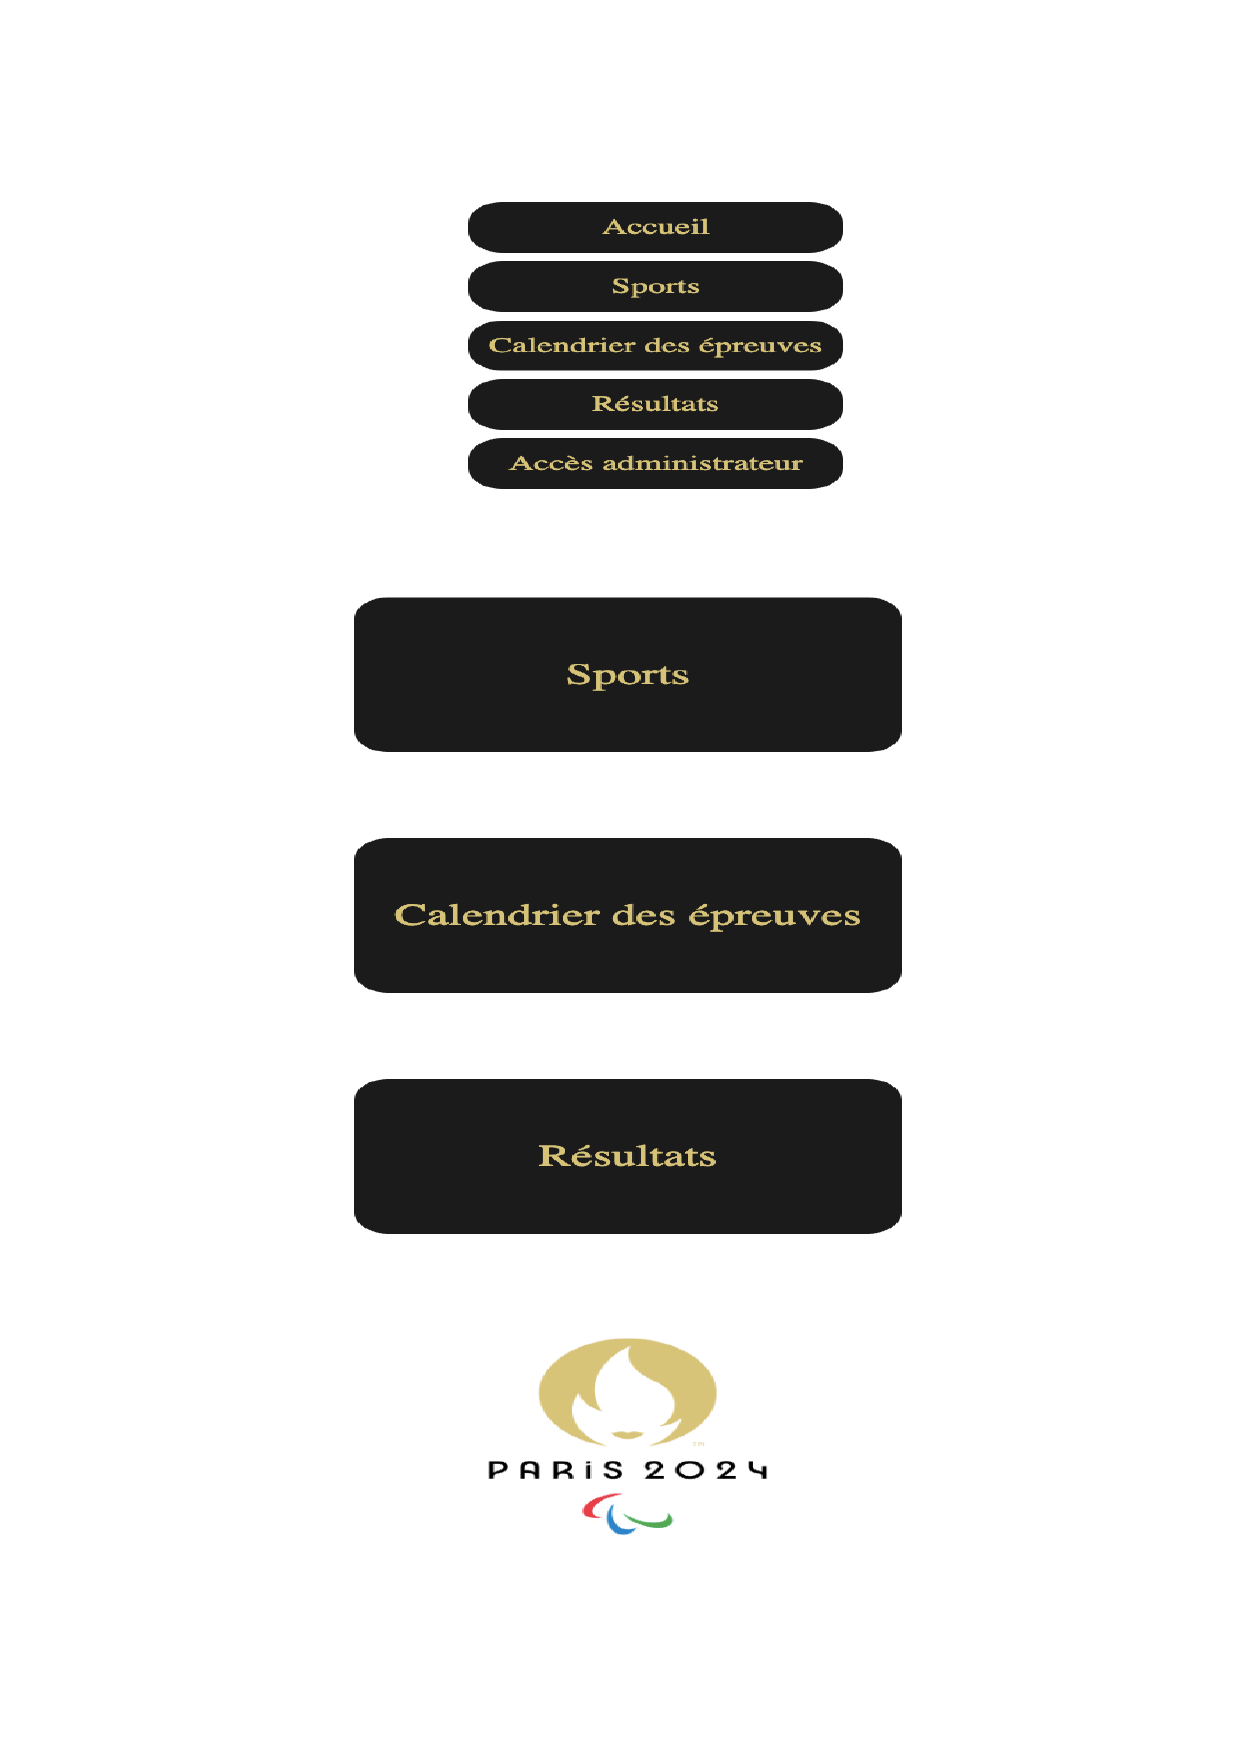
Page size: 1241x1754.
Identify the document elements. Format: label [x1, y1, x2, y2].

picture [281, 162, 976, 1596]
